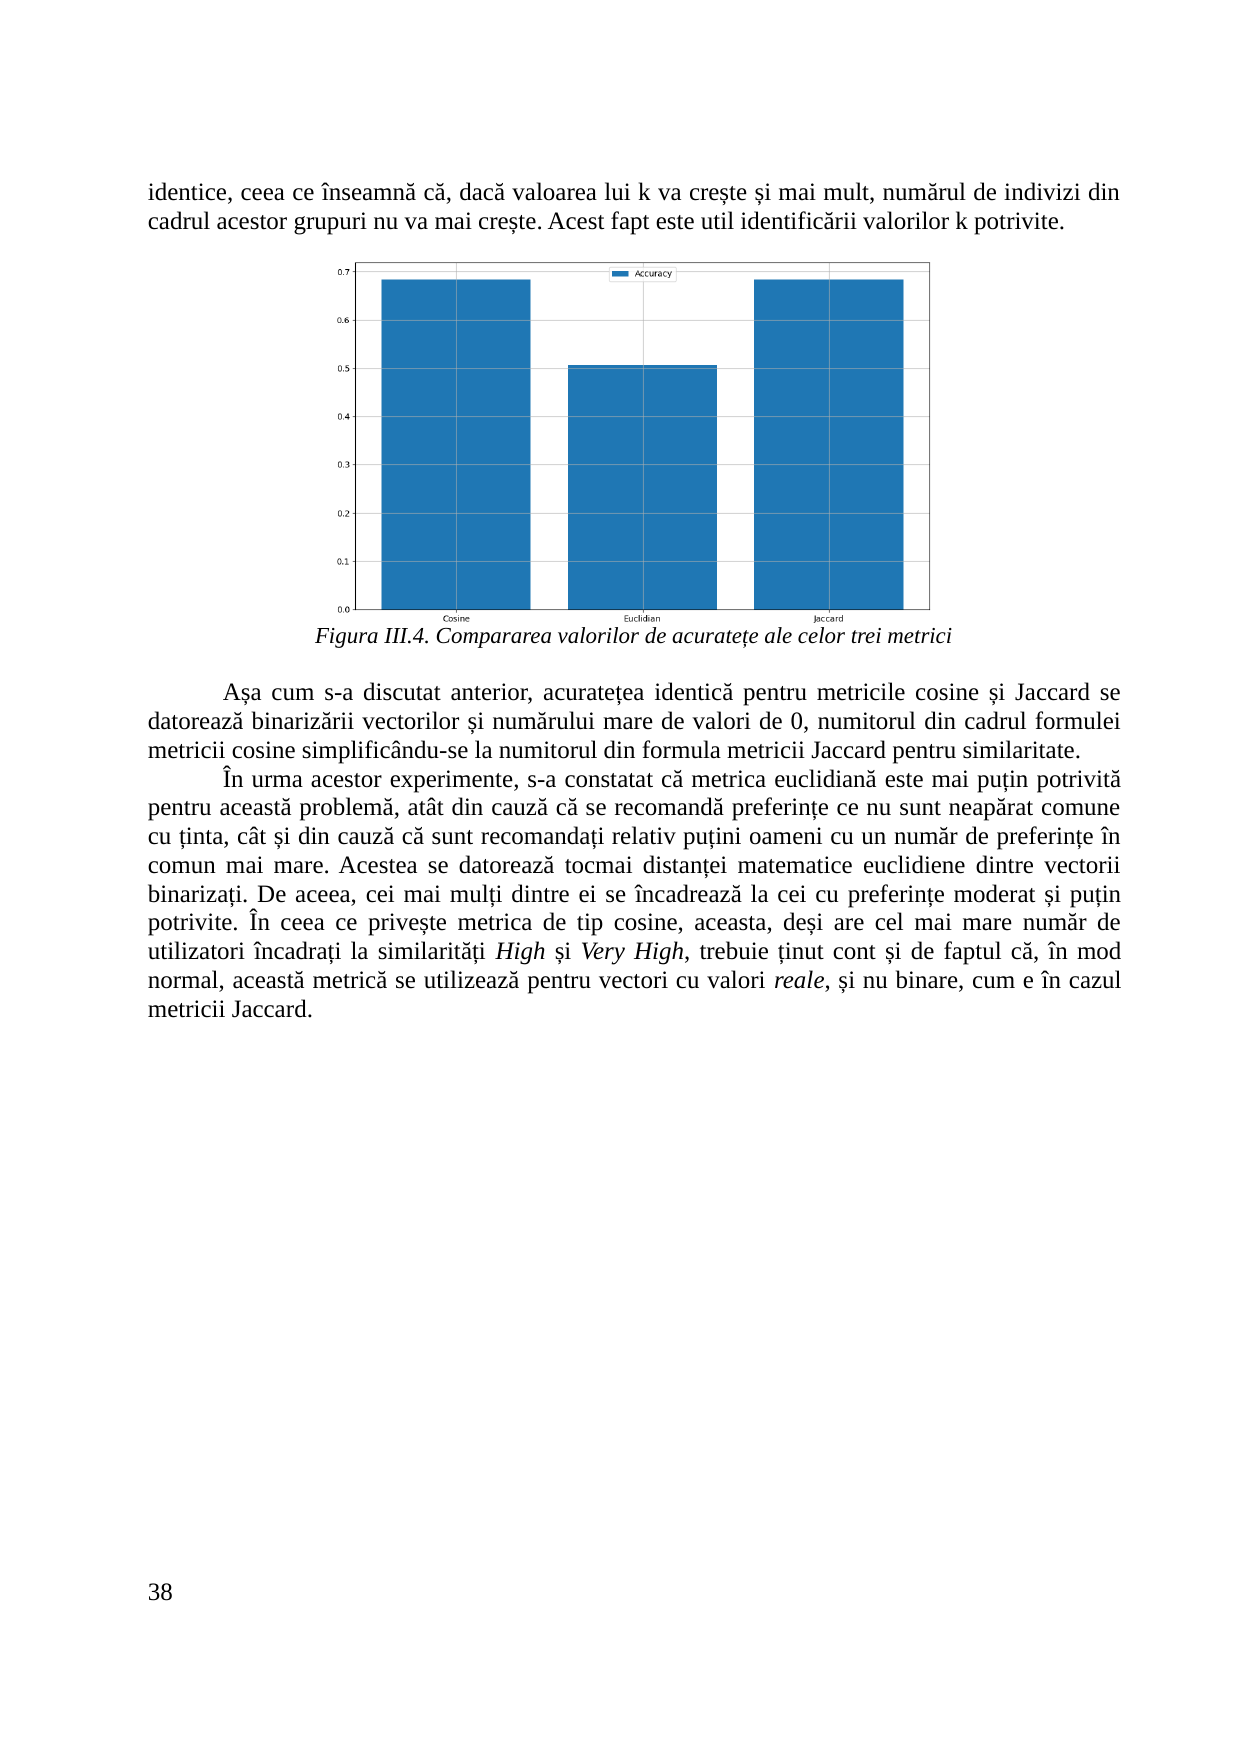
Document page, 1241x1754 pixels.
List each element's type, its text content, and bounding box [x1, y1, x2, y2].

text În urma acestor experimente, s-a constatat că metrica euclidiană este mai puțin potrivită pentru această problemă, atât din cauză că se recomandă preferințe ce nu sunt neapărat comune cu ținta, cât și din cauză că sunt recomandați relativ puțini oameni cu un număr de preferințe în comun mai mare. Acestea se datorează tocmai distanței matematice euclidiene dintre vectorii binarizați. De aceea, cei mai mulți dintre ei se încadrează la cei cu preferințe moderat și puțin potrivite. În ceea ce privește metrica de tip cosine, aceasta, deși are cel mai mare număr de utilizatori încadrați la similarități High și Very High, trebuie ținut cont și de faptul că, în mod normal, această metrică se utilizează pentru vectori cu valori reale, și nu binare, cum e în cazul metricii Jaccard. [148, 764, 1122, 1022]
text Figura III.4. Compararea valorilor de acuratețe ale celor trei metrici [148, 622, 1122, 649]
text identice, ceea ce înseamnă că, dacă valoarea lui k va crește și mai mult, numărul de indivizi din cadrul acestor grupuri nu va mai crește. Acest fapt este util identificării valorilor k potrivite. [148, 177, 1122, 234]
text Așa cum s-a discutat anterior, acuratețea identică pentru metricile cosine și Jaccard se datorează binarizării vectorilor și numărului mare de valori de 0, numitorul din cadrul formulei metricii cosine simplificându-se la numitorul din formula metricii Jaccard pentru similaritate. [148, 677, 1122, 764]
